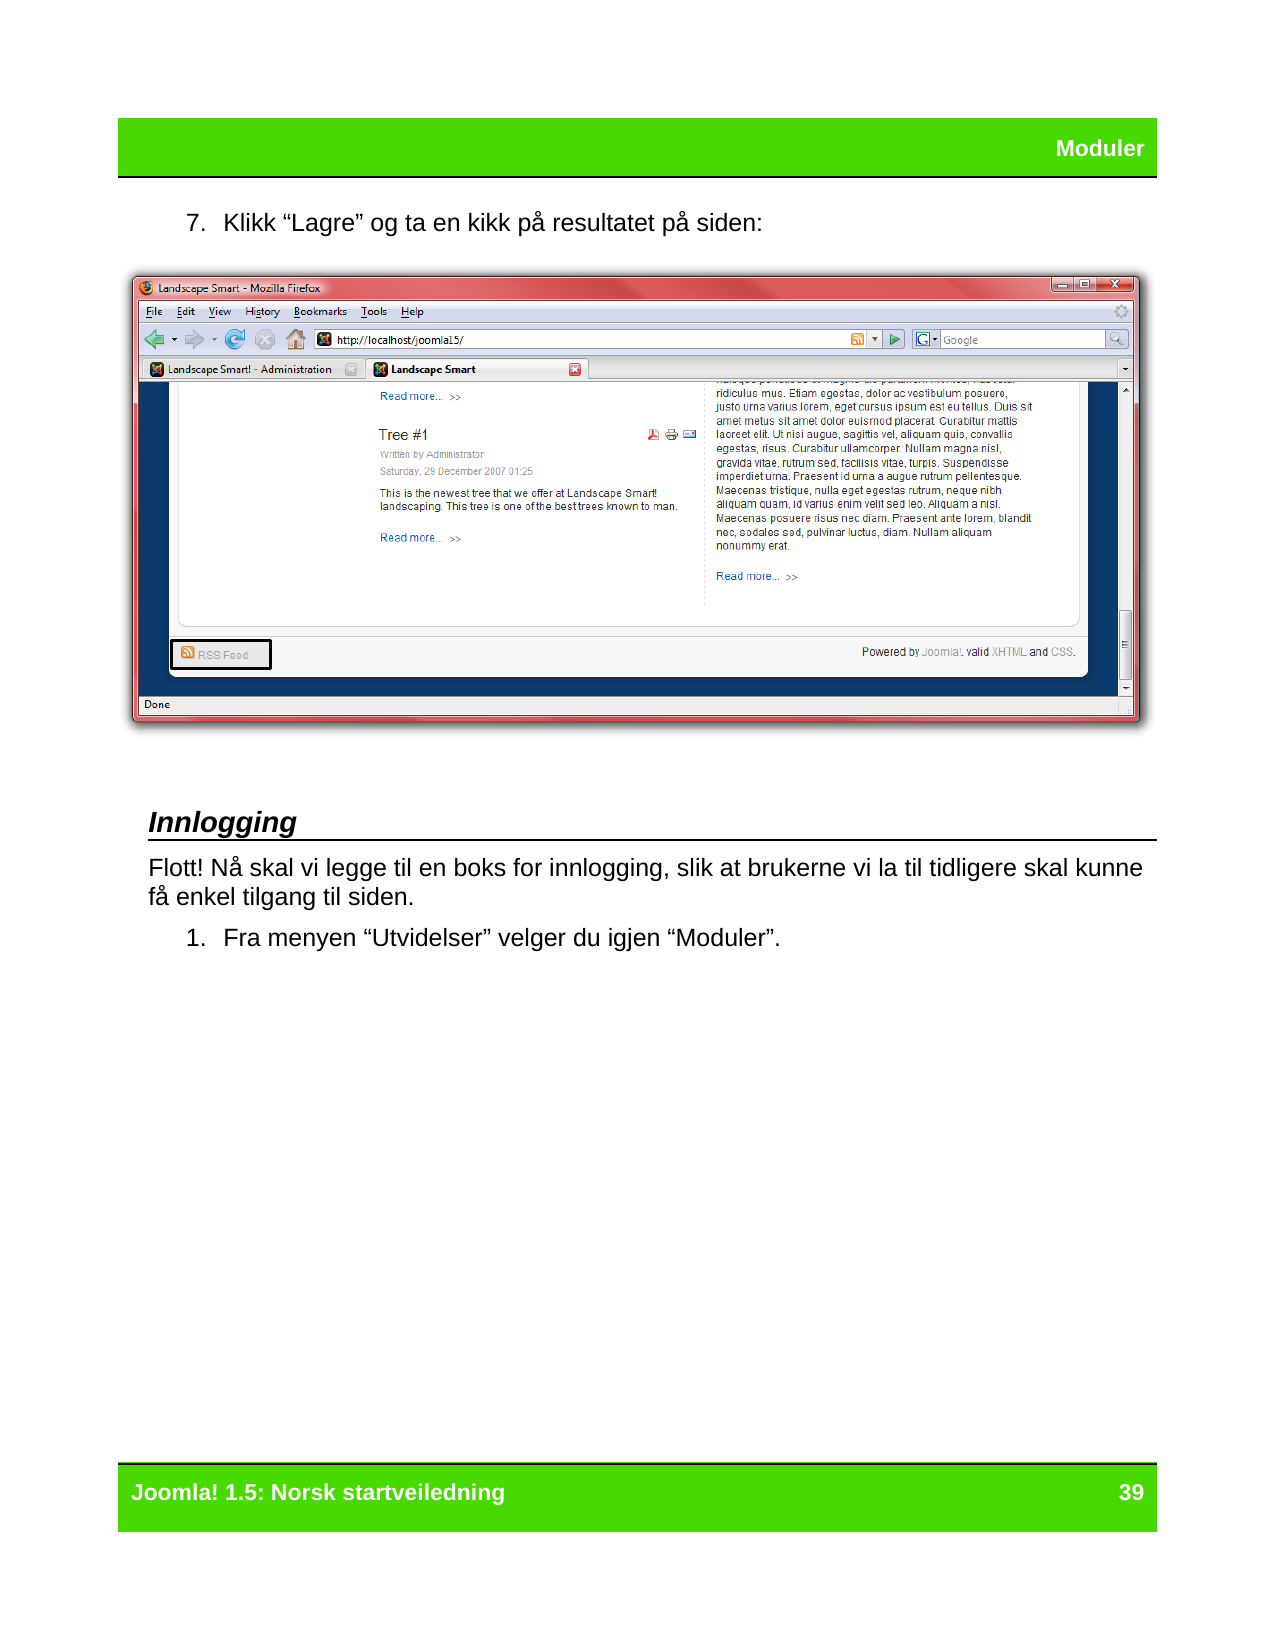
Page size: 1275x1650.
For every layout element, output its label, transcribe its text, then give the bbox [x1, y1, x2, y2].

list Klikk “Lagre” og ta en kikk på resultatet på siden: [186, 208, 1157, 237]
picture [119, 263, 1156, 738]
subtitle Innlogging [148, 805, 1157, 839]
text Flott! Nå skal vi legge til en boks for innlogging, slik at brukerne vi la til tidligere skal kunne få enkel tilgang til siden. [148, 853, 1157, 911]
list Fra menyen “Utvidelser” velger du igjen “Moduler”. [186, 923, 1157, 952]
